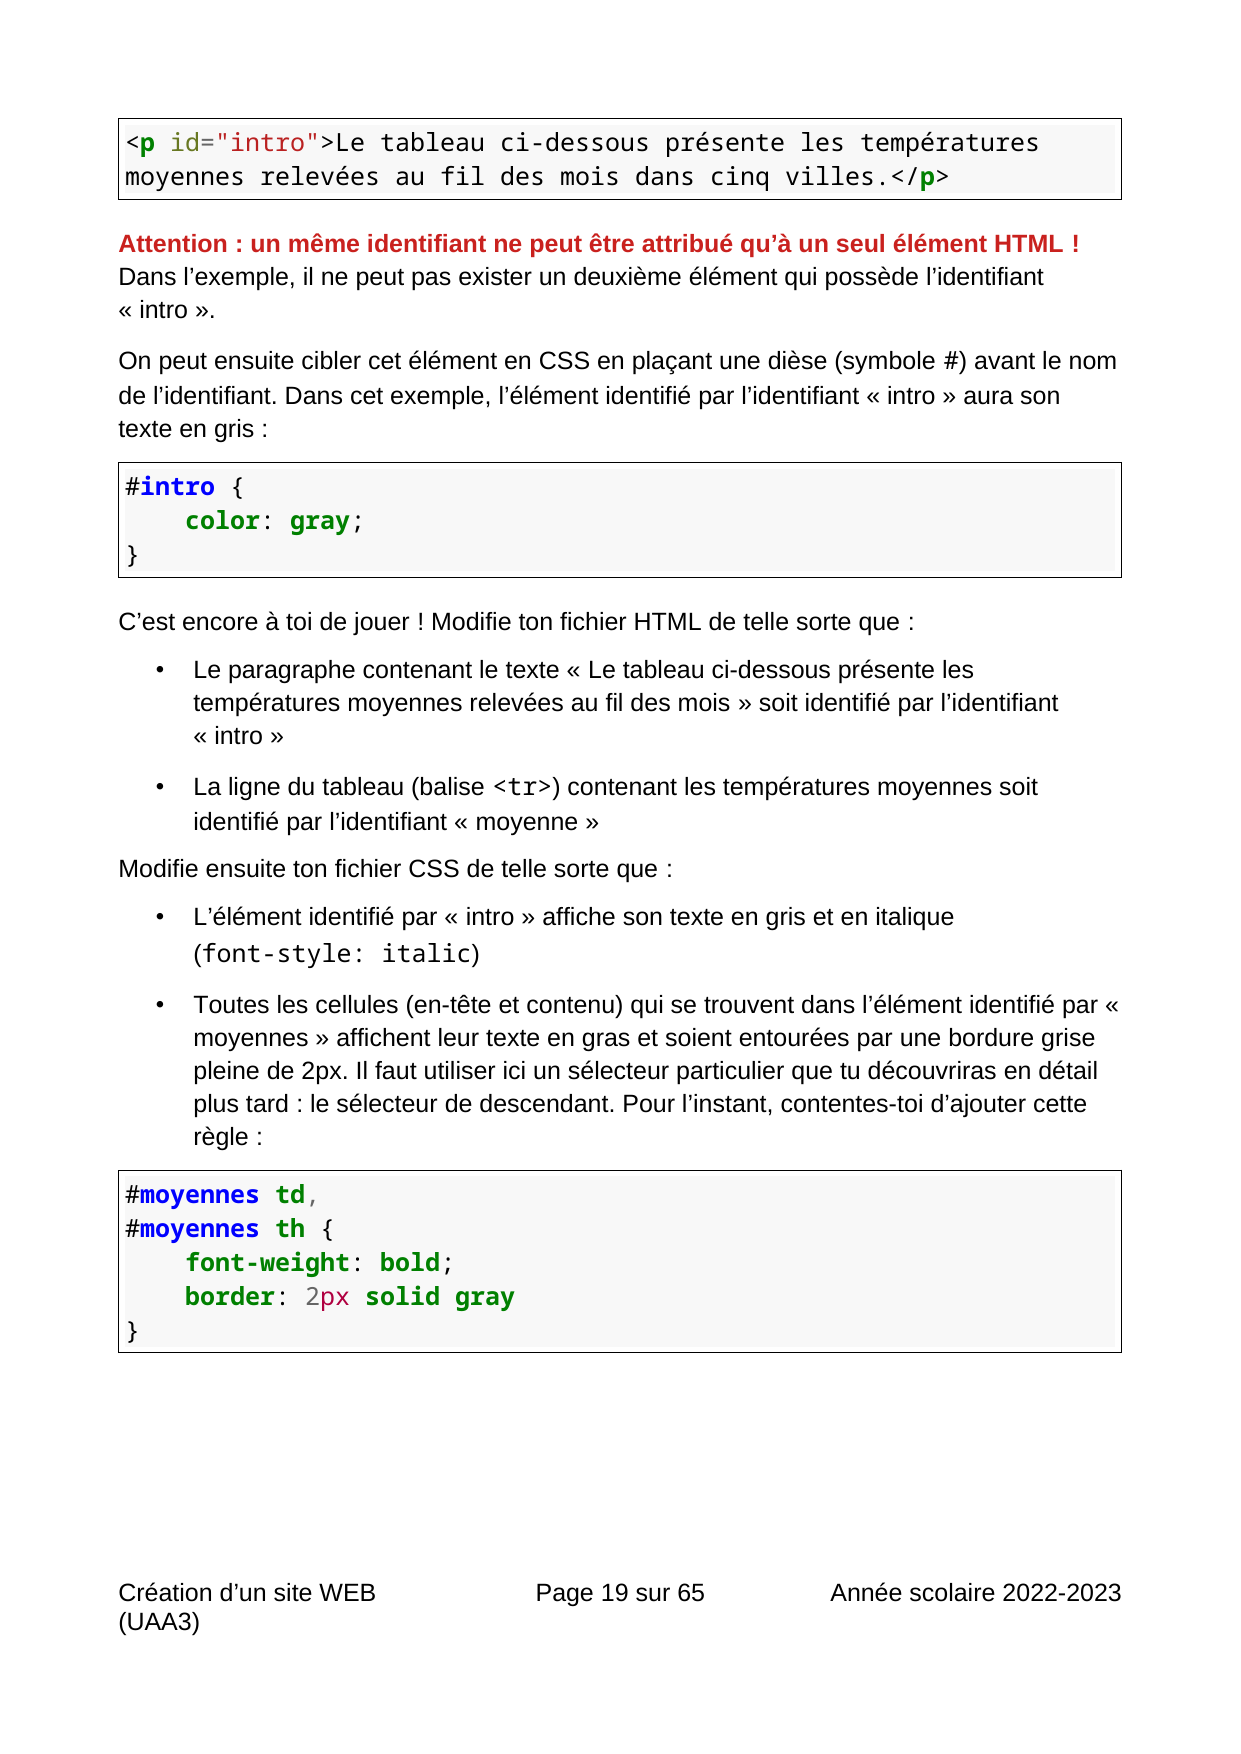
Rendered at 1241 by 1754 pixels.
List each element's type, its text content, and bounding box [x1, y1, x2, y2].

text C’est encore à toi de jouer ! Modifie ton fichier HTML de telle sorte que : [118, 607, 1122, 636]
text On peut ensuite cibler cet élément en CSS en plaçant une dièse (symbole #) avant le nom de l’identifiant. Dans cet exemple, l’élément identifié par l’identifiant « intro » aura son texte en gris : [118, 343, 1122, 443]
list L’élément identifié par « intro » affiche son texte en gris et en italique (font-style: italic) [156, 902, 1122, 970]
table_header #moyennes td, #moyennes th { font-weight: bold; border: 2px solid gray } [119, 1171, 1121, 1352]
table_header #intro { color: gray; } [119, 463, 1121, 577]
list Toutes les cellules (en-tête et contenu) qui se trouvent dans l’élément identifié par « moyennes » affichent leur texte en gras et soient entourées par une bordure grise pleine de 2px. Il faut utiliser ici un sélecteur particulier que tu découvriras en détail plus tard : le sélecteur de descendant. Pour l’instant, contentes-toi d’ajouter cette règle : [156, 990, 1122, 1151]
text Modifie ensuite ton fichier CSS de telle sorte que : [118, 854, 1122, 883]
text Attention : un même identifiant ne peut être attribué qu’à un seul élément HTML ! Dans l’exemple, il ne peut pas exister un deuxième élément qui possède l’identifiant « intro ». [118, 229, 1122, 324]
list La ligne du tableau (balise <tr>) contenant les températures moyennes soit identifié par l’identifiant « moyenne » [156, 768, 1122, 836]
list Le paragraphe contenant le texte « Le tableau ci-dessous présente les températures moyennes relevées au fil des mois » soit identifié par l’identifiant « intro » [156, 655, 1122, 749]
table_header <p id="intro">Le tableau ci-dessous présente les températures moyennes relevées au fil des mois dans cinq villes.</p> [119, 119, 1121, 199]
